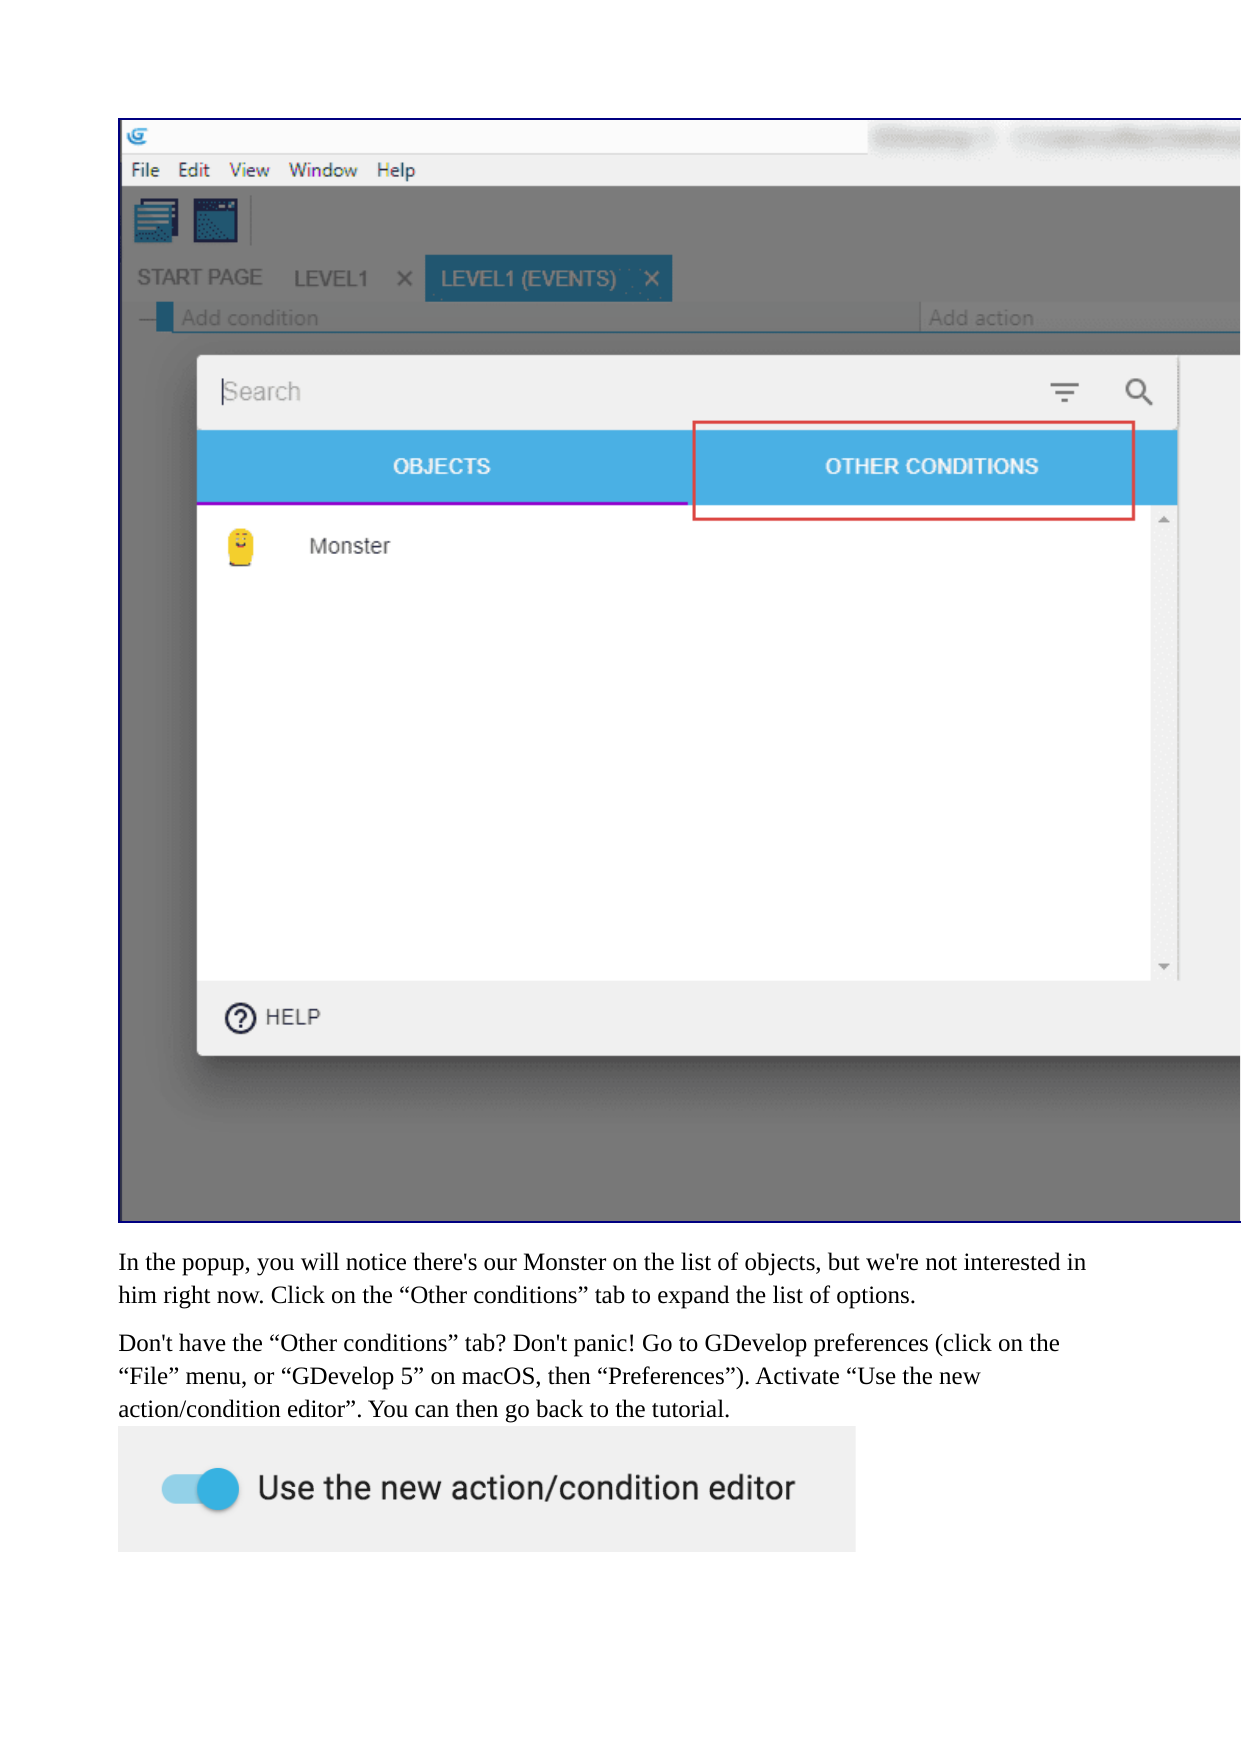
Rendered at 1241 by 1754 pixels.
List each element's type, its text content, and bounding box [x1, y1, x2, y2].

picture [118, 1426, 856, 1552]
picture [120, 120, 1241, 1221]
text In the popup, you will notice there's our Monster on the list of objects, but we're not interested in him right now. Click on the “Other conditions” tab to expand the list of options. [118, 1247, 1122, 1309]
text Don't have the “Other conditions” tab? Don't panic! Go to GDevelop preferences (click on the “File” menu, or “GDevelop 5” on macOS, then “Preferences”). Activate “Use the new action/condition editor”. You can then go back to the tutorial. [118, 1328, 1122, 1557]
